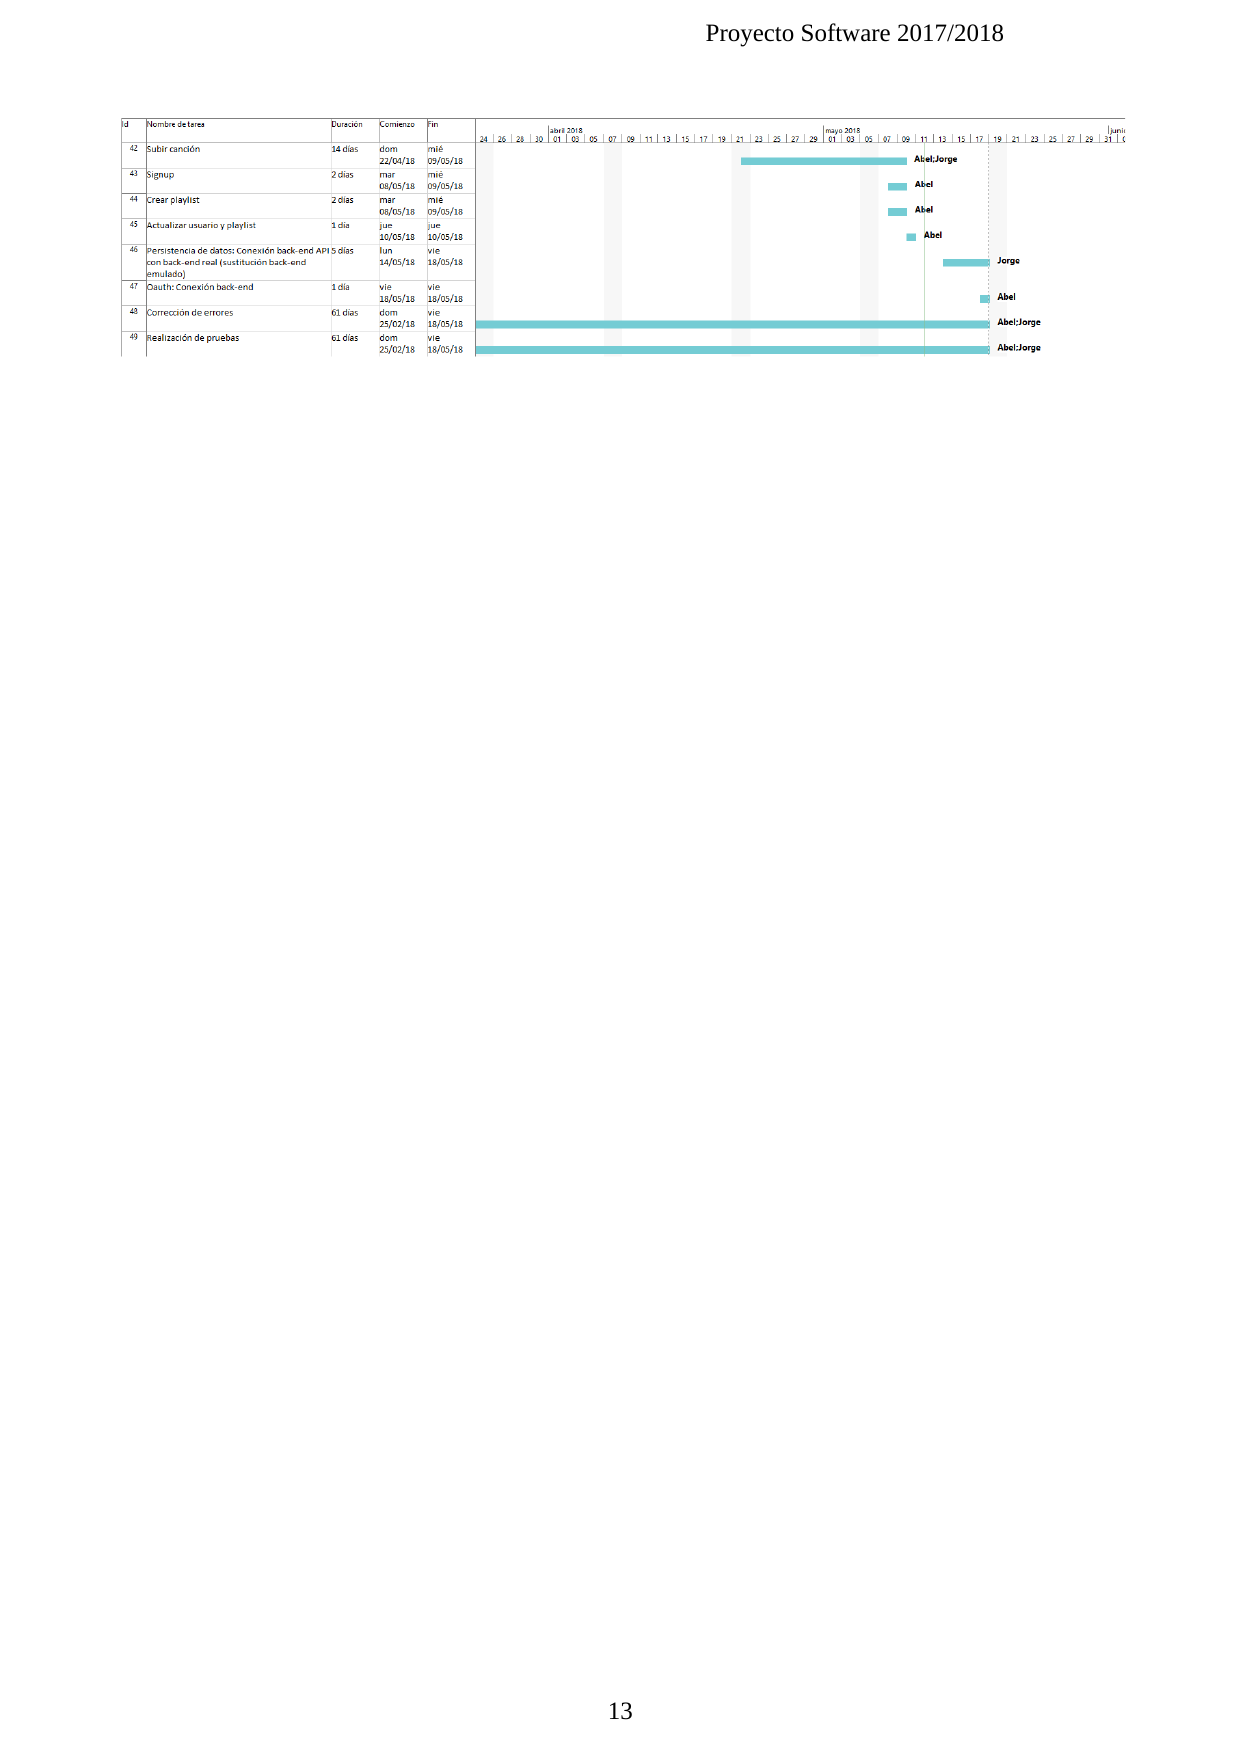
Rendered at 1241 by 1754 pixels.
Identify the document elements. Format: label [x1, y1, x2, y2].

picture [121, 118, 1126, 358]
